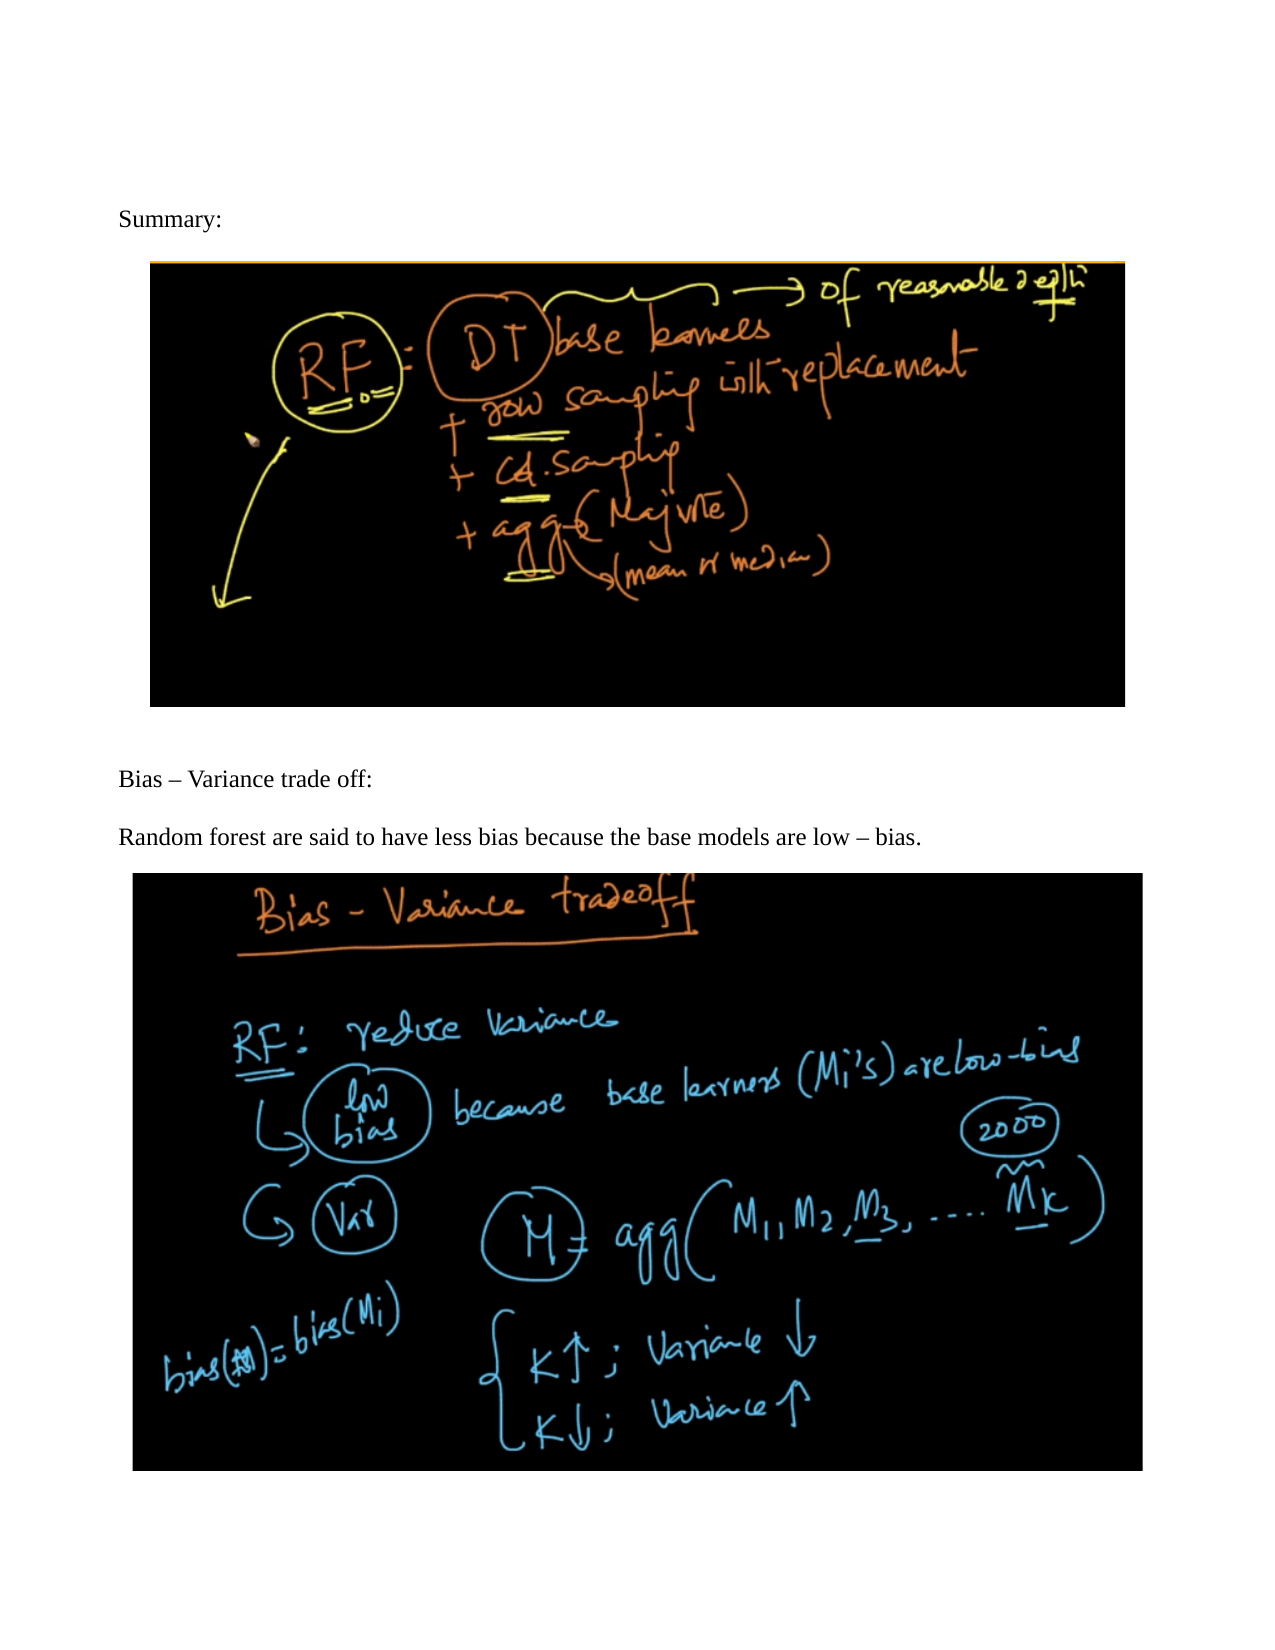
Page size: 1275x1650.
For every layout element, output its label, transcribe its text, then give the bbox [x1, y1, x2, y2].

picture [132, 873, 1143, 1471]
text Random forest are said to have less bias because the base models are low – bias. [118, 822, 1157, 851]
text Summary: [118, 204, 1157, 233]
text Bias – Variance trade off: [118, 764, 1157, 793]
picture [150, 261, 1125, 707]
